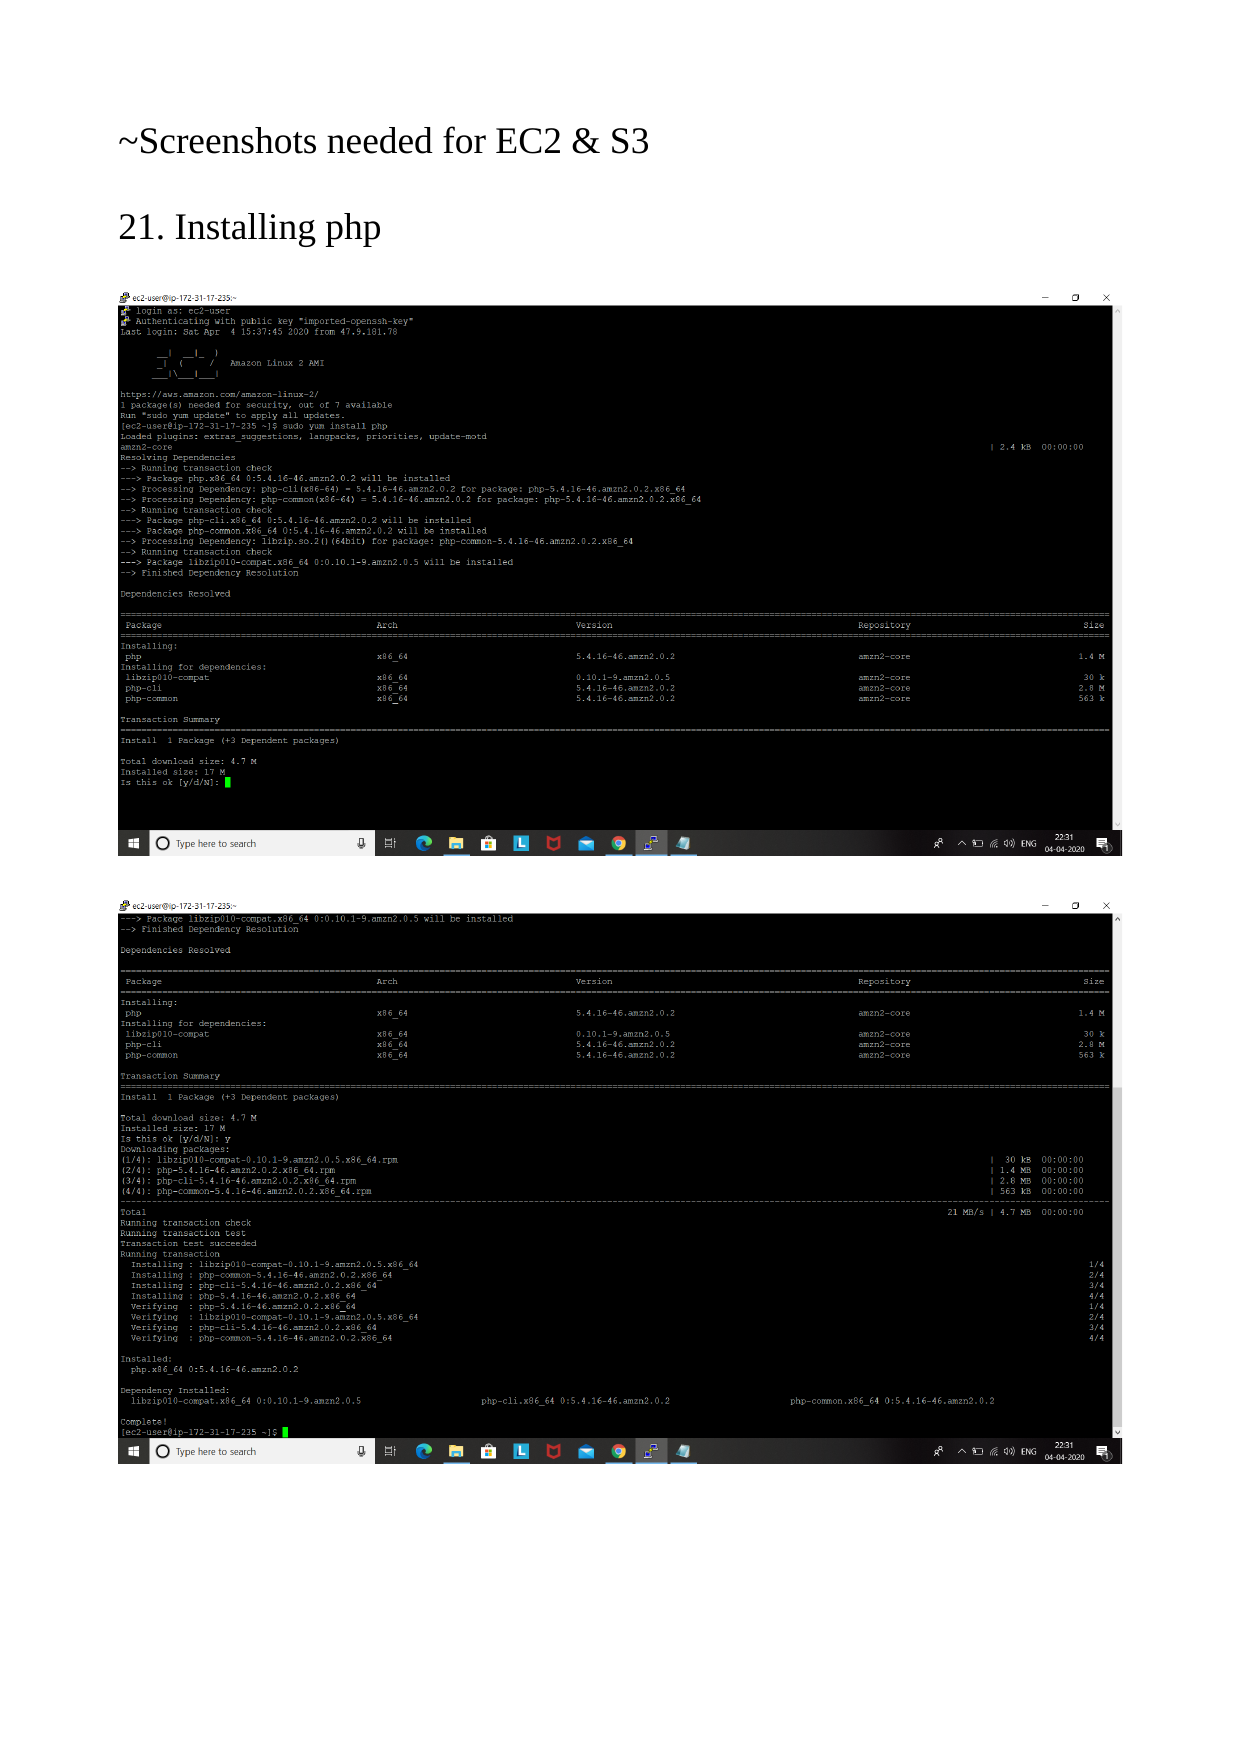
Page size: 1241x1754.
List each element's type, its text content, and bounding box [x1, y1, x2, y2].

text 21. Installing php [118, 204, 1122, 247]
picture [118, 290, 1123, 856]
picture [118, 898, 1123, 1464]
text ~Screenshots needed for EC2 & S3 [118, 118, 1122, 161]
